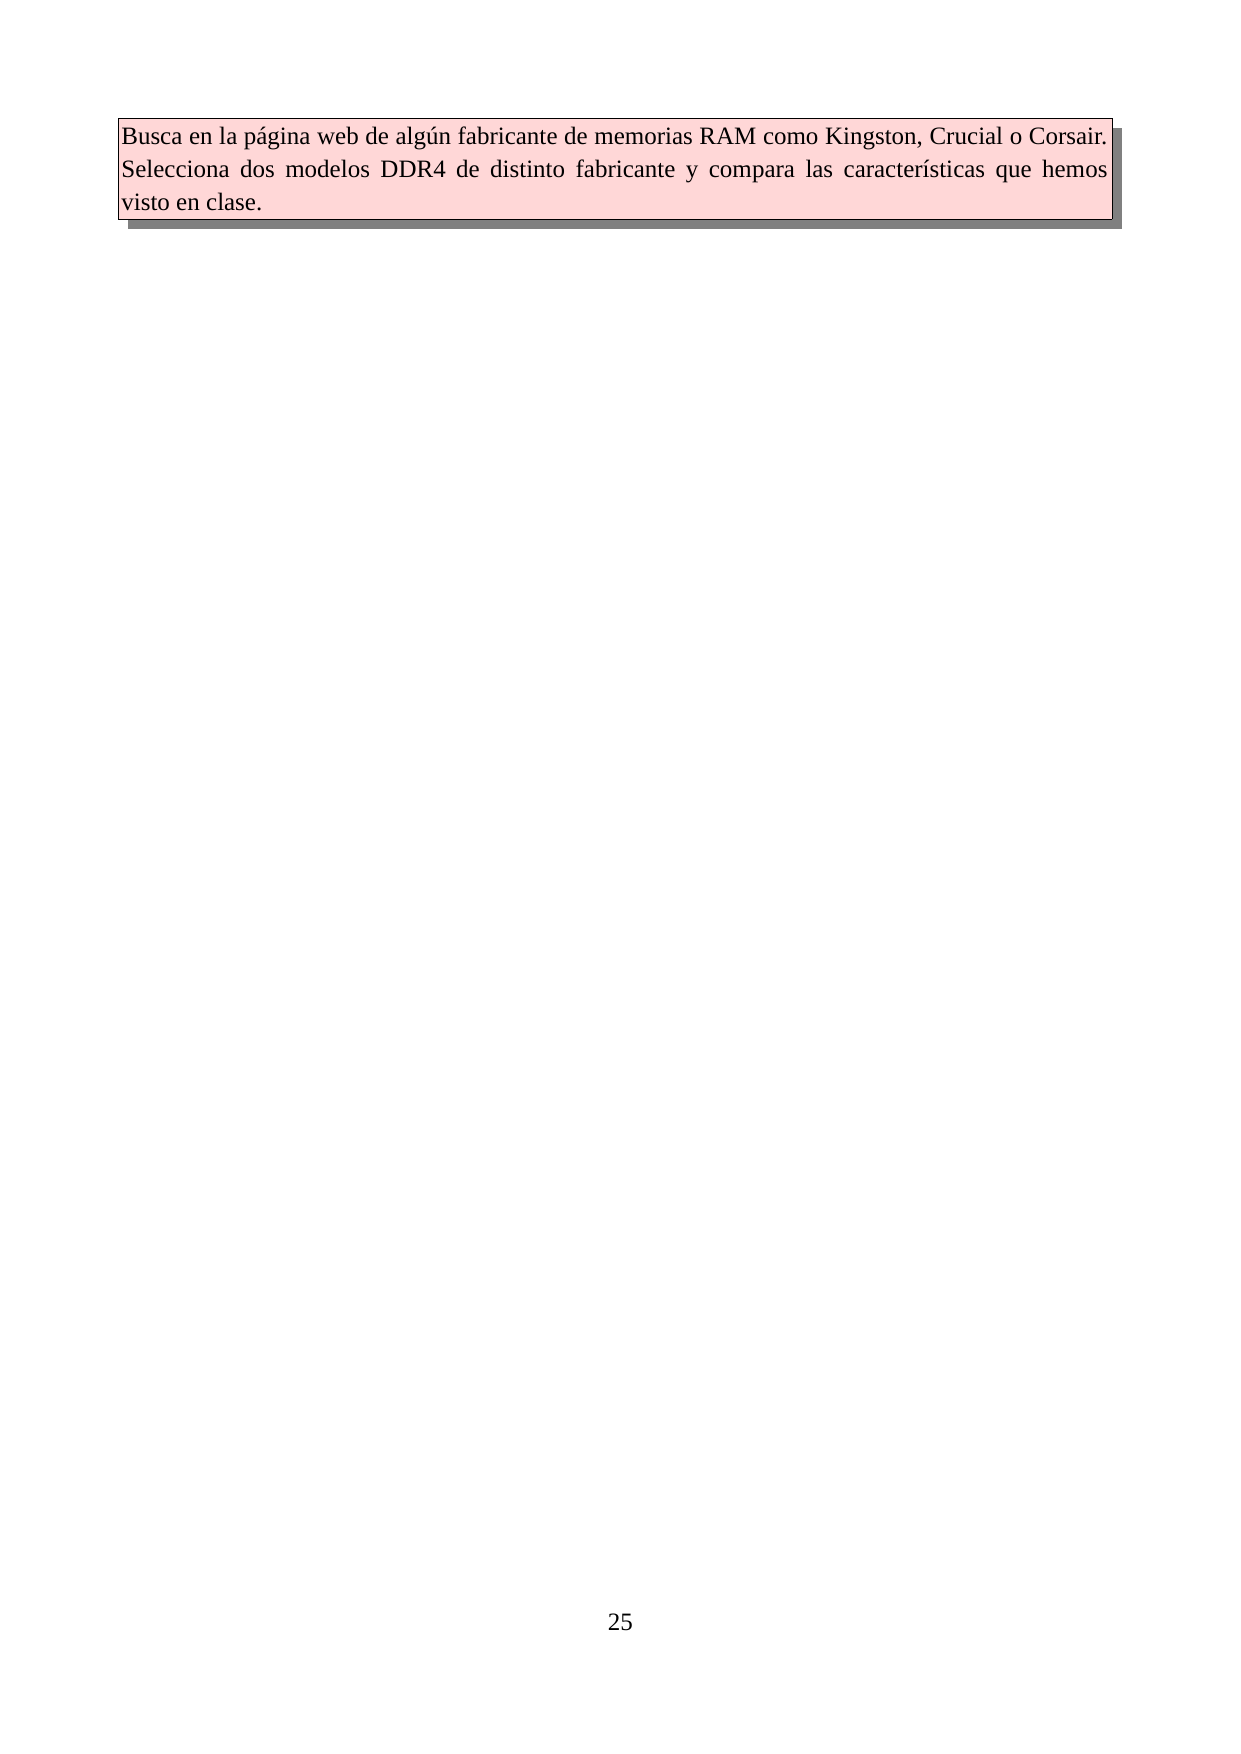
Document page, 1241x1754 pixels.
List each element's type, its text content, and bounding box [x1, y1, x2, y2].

text Busca en la página web de algún fabricante de memorias RAM como Kingston, Crucial o Corsair. Selecciona dos modelos DDR4 de distinto fabricante y compara las características que hemos visto en clase. [119, 119, 1112, 219]
